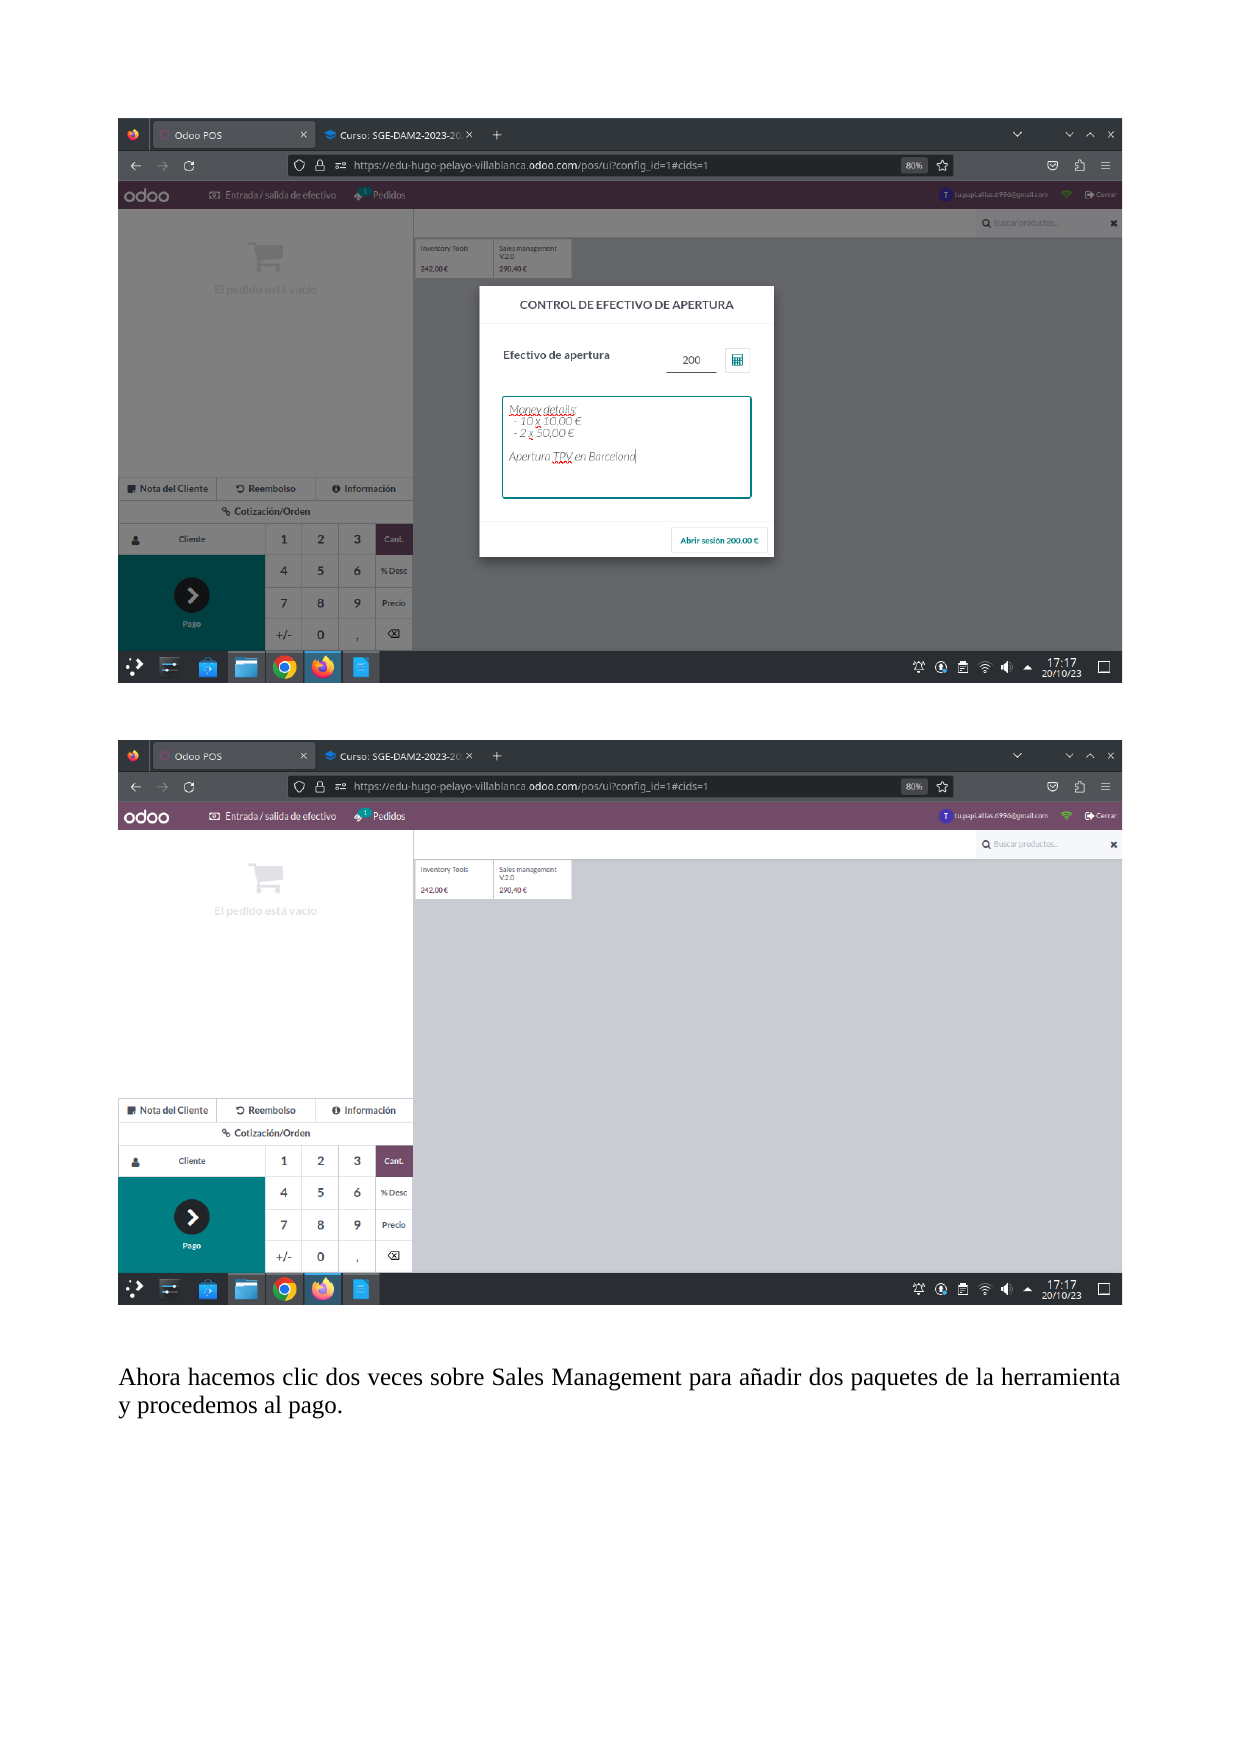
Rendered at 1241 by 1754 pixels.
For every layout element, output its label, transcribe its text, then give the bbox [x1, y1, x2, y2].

picture [118, 118, 1123, 683]
picture [118, 740, 1123, 1305]
text Ahora hacemos clic dos veces sobre Sales Management para añadir dos paquetes de la herramienta y procedemos al pago. [118, 1362, 1122, 1419]
